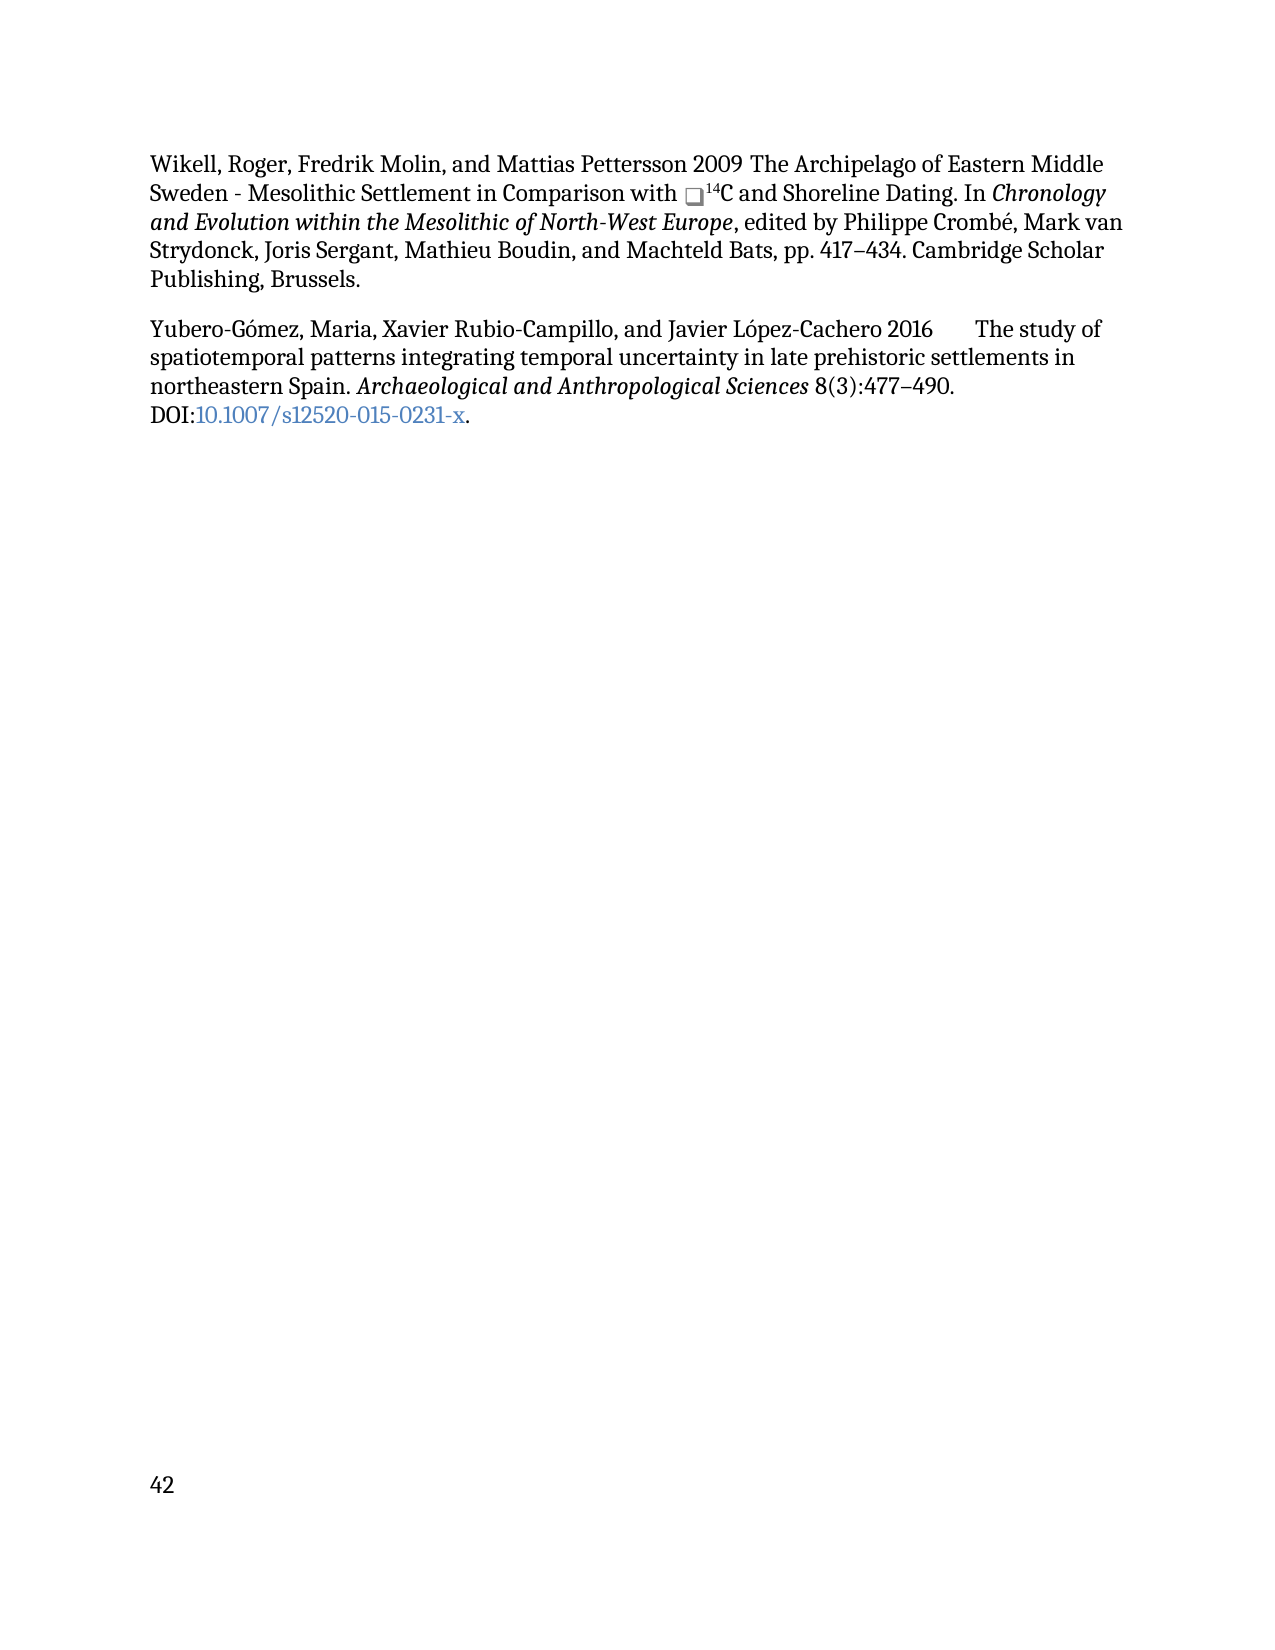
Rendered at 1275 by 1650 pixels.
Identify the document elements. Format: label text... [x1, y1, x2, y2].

text Yubero-Gómez, Maria, Xavier Rubio-Campillo, and Javier López-Cachero 2016 The study of spatiotemporal patterns integrating temporal uncertainty in late prehistoric settlements in northeastern Spain. Archaeological and Anthropological Sciences 8(3):477–490. DOI:10.1007/s12520-015-0231-x. [150, 314, 1125, 429]
text Wikell, Roger, Fredrik Molin, and Mattias Pettersson 2009 The Archipelago of Eastern Middle Sweden - Mesolithic Settlement in Comparison with C and Shoreline Dating. In Chronology and Evolution within the Mesolithic of North-West Europe, edited by Philippe Crombé, Mark van Strydonck, Joris Sergant, Mathieu Boudin, and Machteld Bats, pp. 417–434. Cambridge Scholar Publishing, Brussels. [150, 150, 1125, 294]
